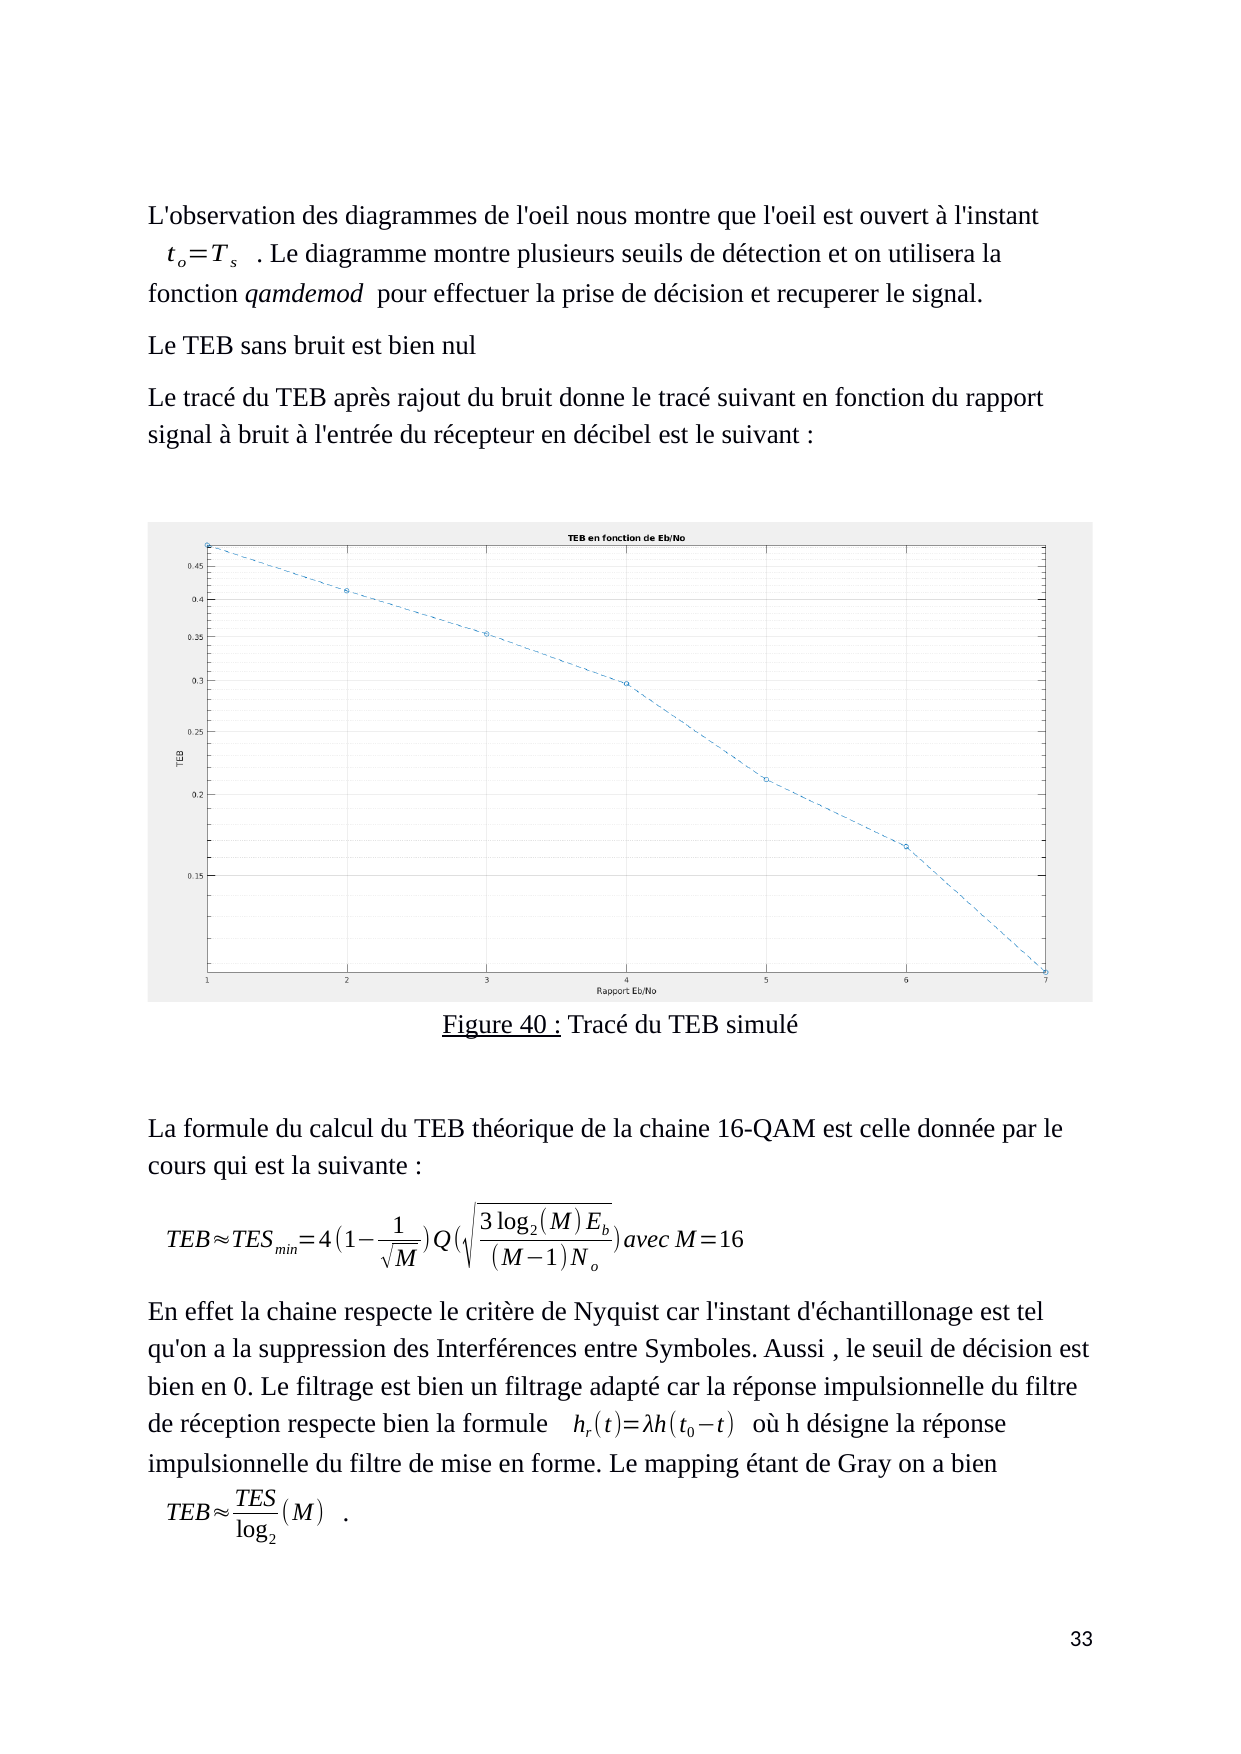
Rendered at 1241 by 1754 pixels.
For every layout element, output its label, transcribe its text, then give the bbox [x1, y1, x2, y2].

text La formule du calcul du TEB théorique de la chaine 16-QAM est celle donnée par le cours qui est la suivante : [148, 1112, 1093, 1180]
text Figure 40 : Tracé du TEB simulé [148, 1002, 1093, 1039]
text L'observation des diagrammes de l'oeil nous montre que l'oeil est ouvert à l'instant . Le diagramme montre plusieurs seuils de détection et on utilisera la fonction qamdemod pour effectuer la prise de décision et recuperer le signal. [148, 199, 1093, 308]
text En effet la chaine respecte le critère de Nyquist car l'instant d'échantillonage est tel qu'on a la suppression des Interférences entre Symboles. Aussi , le seuil de décision est bien en 0. Le filtrage est bien un filtrage adapté car la réponse impulsionnelle du filtre de réception respecte bien la formule où h désigne la réponse impulsionnelle du filtre de mise en forme. Le mapping étant de Gray on a bien . [148, 1295, 1093, 1547]
text Le TEB sans bruit est bien nul [148, 329, 1093, 360]
picture [147, 522, 1093, 1002]
text Le tracé du TEB après rajout du bruit donne le tracé suivant en fonction du rapport signal à bruit à l'entrée du récepteur en décibel est le suivant : [148, 381, 1093, 449]
